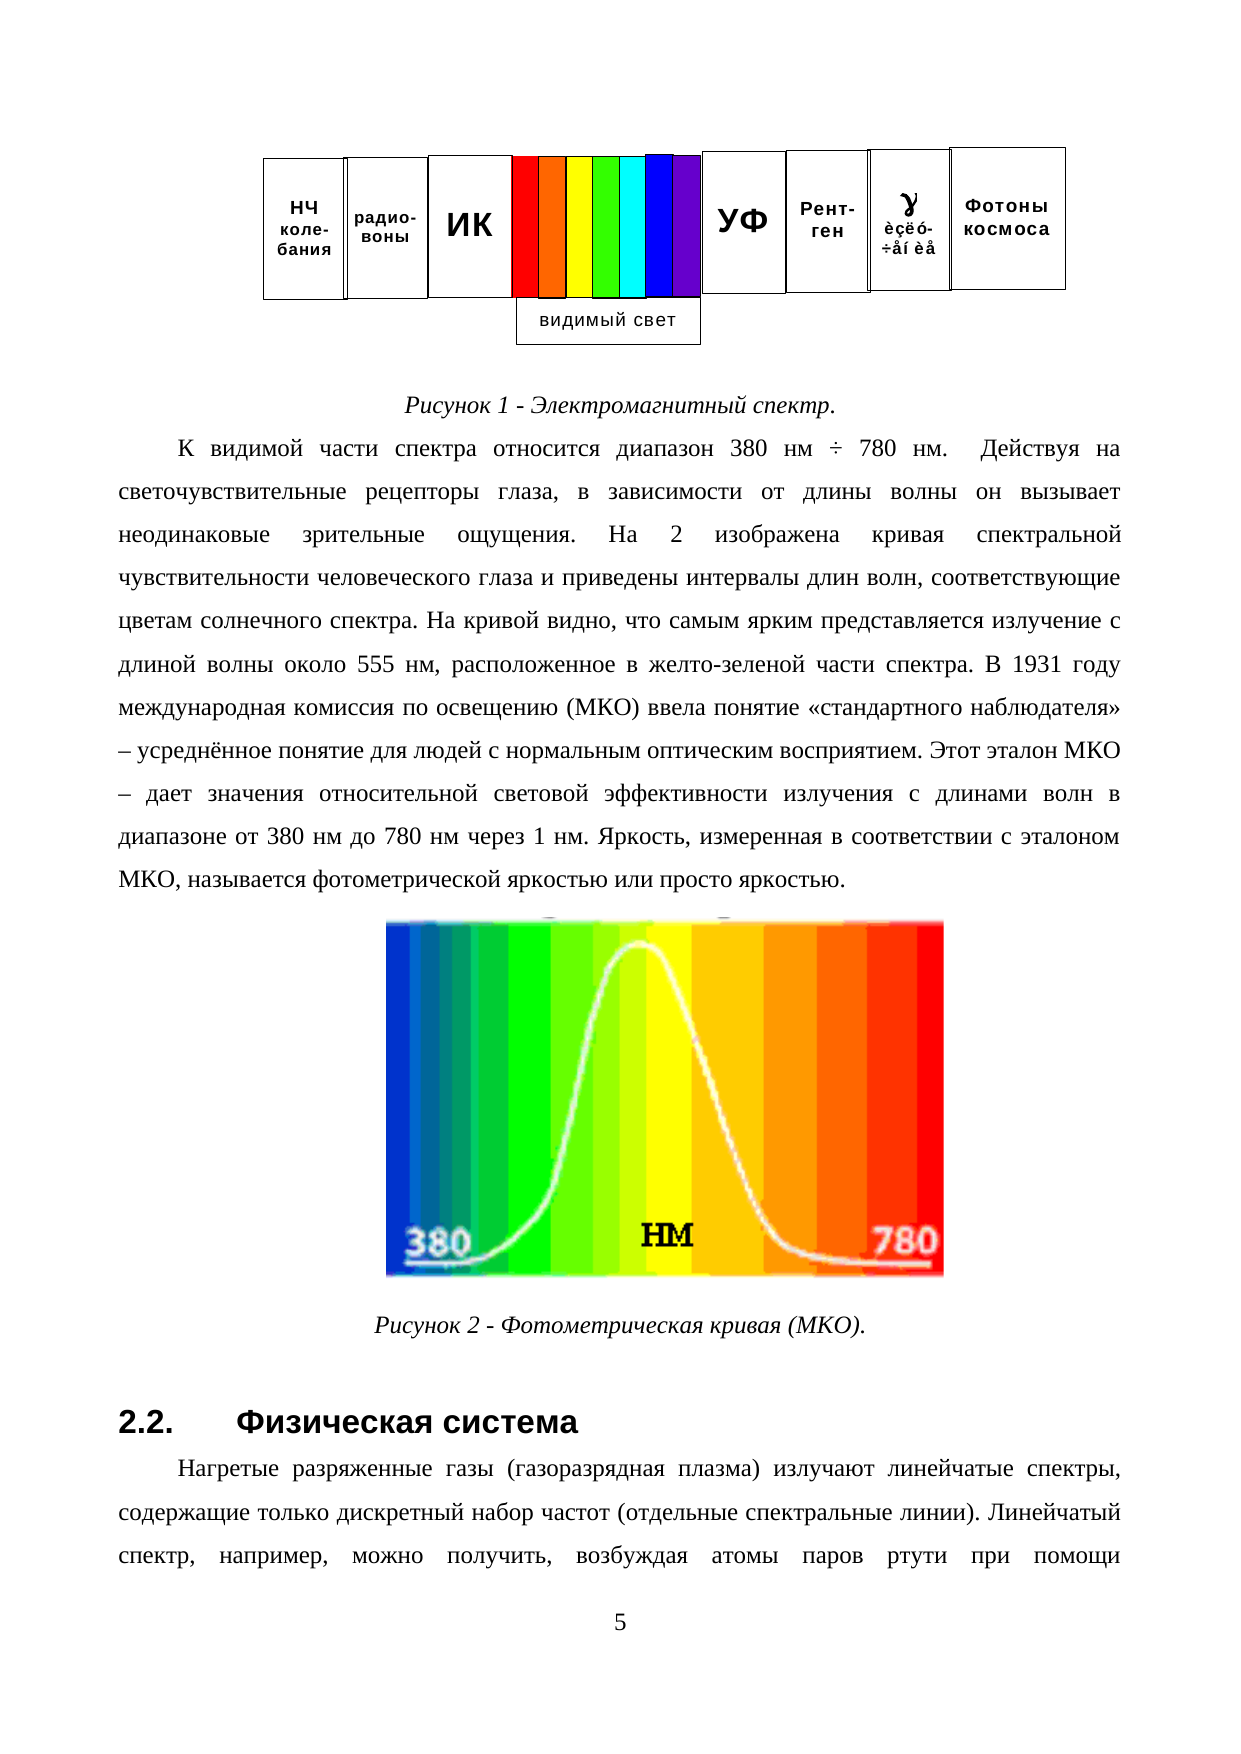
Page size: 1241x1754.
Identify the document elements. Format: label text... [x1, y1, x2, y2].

text Рисунок 1 - Электромагнитный спектр. [118, 390, 1122, 419]
picture [386, 917, 944, 1286]
text К видимой части спектра относится диапазон 380 нм ÷ 780 нм. Действуя на светочувствительные рецепторы глаза, в зависимости от длины волны он вызывает неодинаковые зрительные ощущения. На 2 изображена кривая спектральной чувствительности человеческого глаза и приведены интервалы длин волн, соответствующие цветам солнечного спектра. На кривой видно, что самым ярким представляется излучение с длиной волны около 555 нм, расположенное в желто-зеленой части спектра. В 1931 году международная комиссия по освещению (МКО) ввела понятие «стандартного наблюдателя» – усреднённое понятие для людей с нормальным оптическим восприятием. Этот эталон МКО – дает значения относительной световой эффективности излучения с длинами волн в диапазоне от 380 нм до 780 нм через 1 нм. Яркость, измеренная в соответствии с эталоном МКО, называется фотометрической яркостью или просто яркостью. [118, 433, 1122, 893]
text Нагретые разряженные газы (газоразрядная плазма) излучают линейчатые спектры, содержащие только дискретный набор частот (отдельные спектральные линии). Линейчатый спектр, например, можно получить, возбуждая атомы паров ртути при помощи [118, 1453, 1122, 1568]
subtitle Физическая система [118, 1403, 1122, 1441]
text Рисунок 2 - Фотометрическая кривая (МКО). [118, 1310, 1122, 1339]
